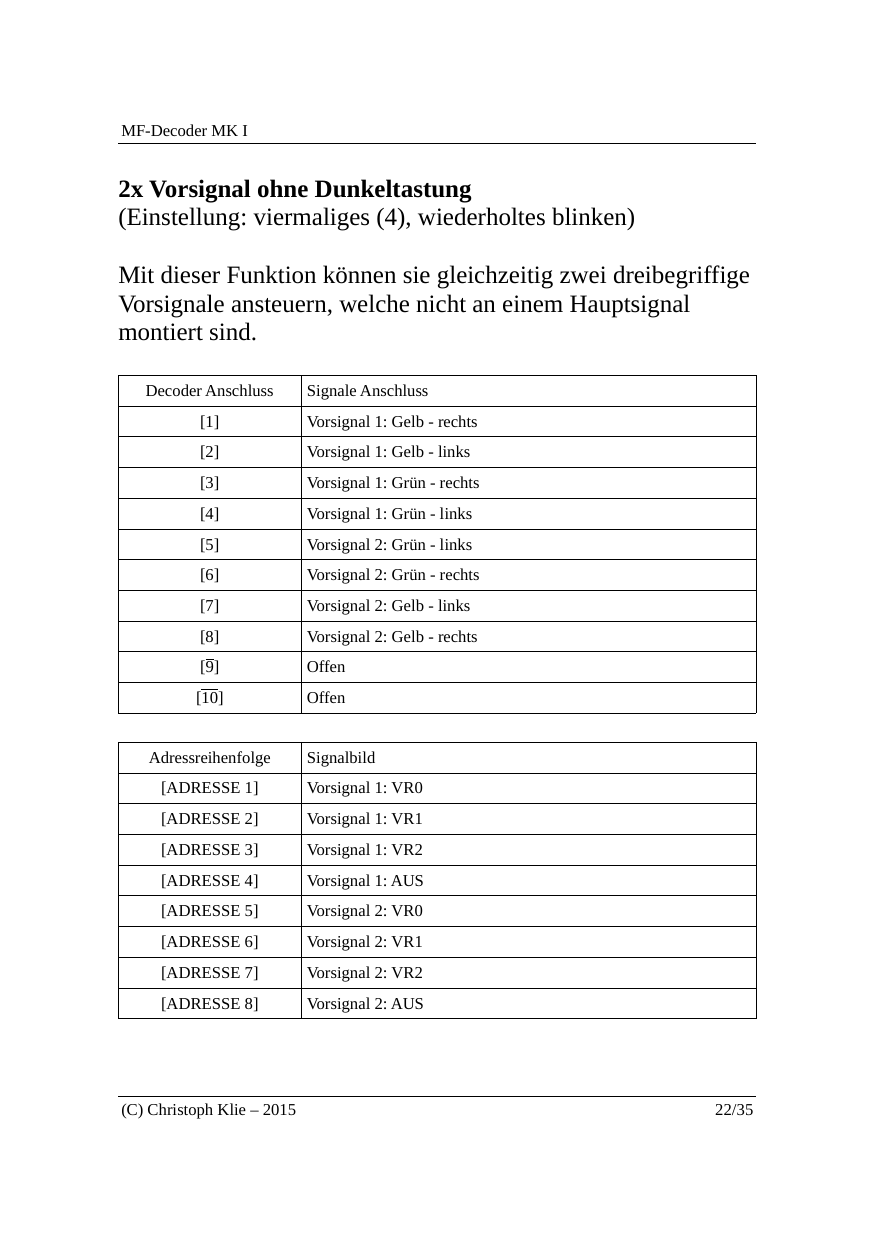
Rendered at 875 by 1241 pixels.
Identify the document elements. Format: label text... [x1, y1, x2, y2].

table_cell [6] [119, 560, 301, 590]
table_cell [10] [119, 683, 301, 713]
table_cell Vorsignal 1: Gelb - links [302, 437, 756, 467]
table_cell [1] [119, 407, 301, 436]
table_cell [7] [119, 591, 301, 621]
table_cell Vorsignal 1: AUS [302, 866, 756, 895]
table_header Signale Anschluss [302, 376, 756, 406]
table_cell [ADRESSE 4] [119, 866, 301, 895]
table_header Signalbild [302, 743, 756, 772]
table_cell Vorsignal 2: VR0 [302, 896, 756, 926]
text Mit dieser Funktion können sie gleichzeitig zwei dreibegriffige Vorsignale ansteuern, welche nicht an einem Hauptsignal montiert sind. [118, 260, 756, 346]
table_cell [ADRESSE 6] [119, 927, 301, 957]
table_cell Offen [302, 652, 756, 682]
table_cell [ADRESSE 1] [119, 774, 301, 803]
table_cell Vorsignal 1: VR2 [302, 835, 756, 865]
table_cell [9] [119, 652, 301, 682]
table_cell Vorsignal 1: Grün - links [302, 499, 756, 528]
text 2x Vorsignal ohne Dunkeltastung [118, 174, 756, 202]
table_cell [ADRESSE 5] [119, 896, 301, 926]
table_cell [2] [119, 437, 301, 467]
table_cell Vorsignal 1: VR1 [302, 804, 756, 834]
table_cell [ADRESSE 7] [119, 958, 301, 988]
table_cell Vorsignal 2: VR2 [302, 958, 756, 988]
table_cell Vorsignal 2: AUS [302, 989, 756, 1018]
table_cell [ADRESSE 8] [119, 989, 301, 1018]
table_cell Vorsignal 2: Grün - links [302, 530, 756, 559]
table_cell [3] [119, 468, 301, 498]
table_cell [ADRESSE 2] [119, 804, 301, 834]
table_cell Vorsignal 2: Grün - rechts [302, 560, 756, 590]
table_header Adressreihenfolge [119, 743, 301, 772]
table_cell Offen [302, 683, 756, 713]
table_cell Vorsignal 2: Gelb - rechts [302, 622, 756, 651]
table_cell Vorsignal 2: Gelb - links [302, 591, 756, 621]
text (Einstellung: viermaliges (4), wiederholtes blinken) [118, 202, 756, 231]
table_cell [8] [119, 622, 301, 651]
table_cell Vorsignal 2: VR1 [302, 927, 756, 957]
table_cell [ADRESSE 3] [119, 835, 301, 865]
table_cell Vorsignal 1: Grün - rechts [302, 468, 756, 498]
table_header Decoder Anschluss [119, 376, 301, 406]
table_cell Vorsignal 1: VR0 [302, 774, 756, 803]
table_cell Vorsignal 1: Gelb - rechts [302, 407, 756, 436]
table_cell [5] [119, 530, 301, 559]
table_cell [4] [119, 499, 301, 528]
